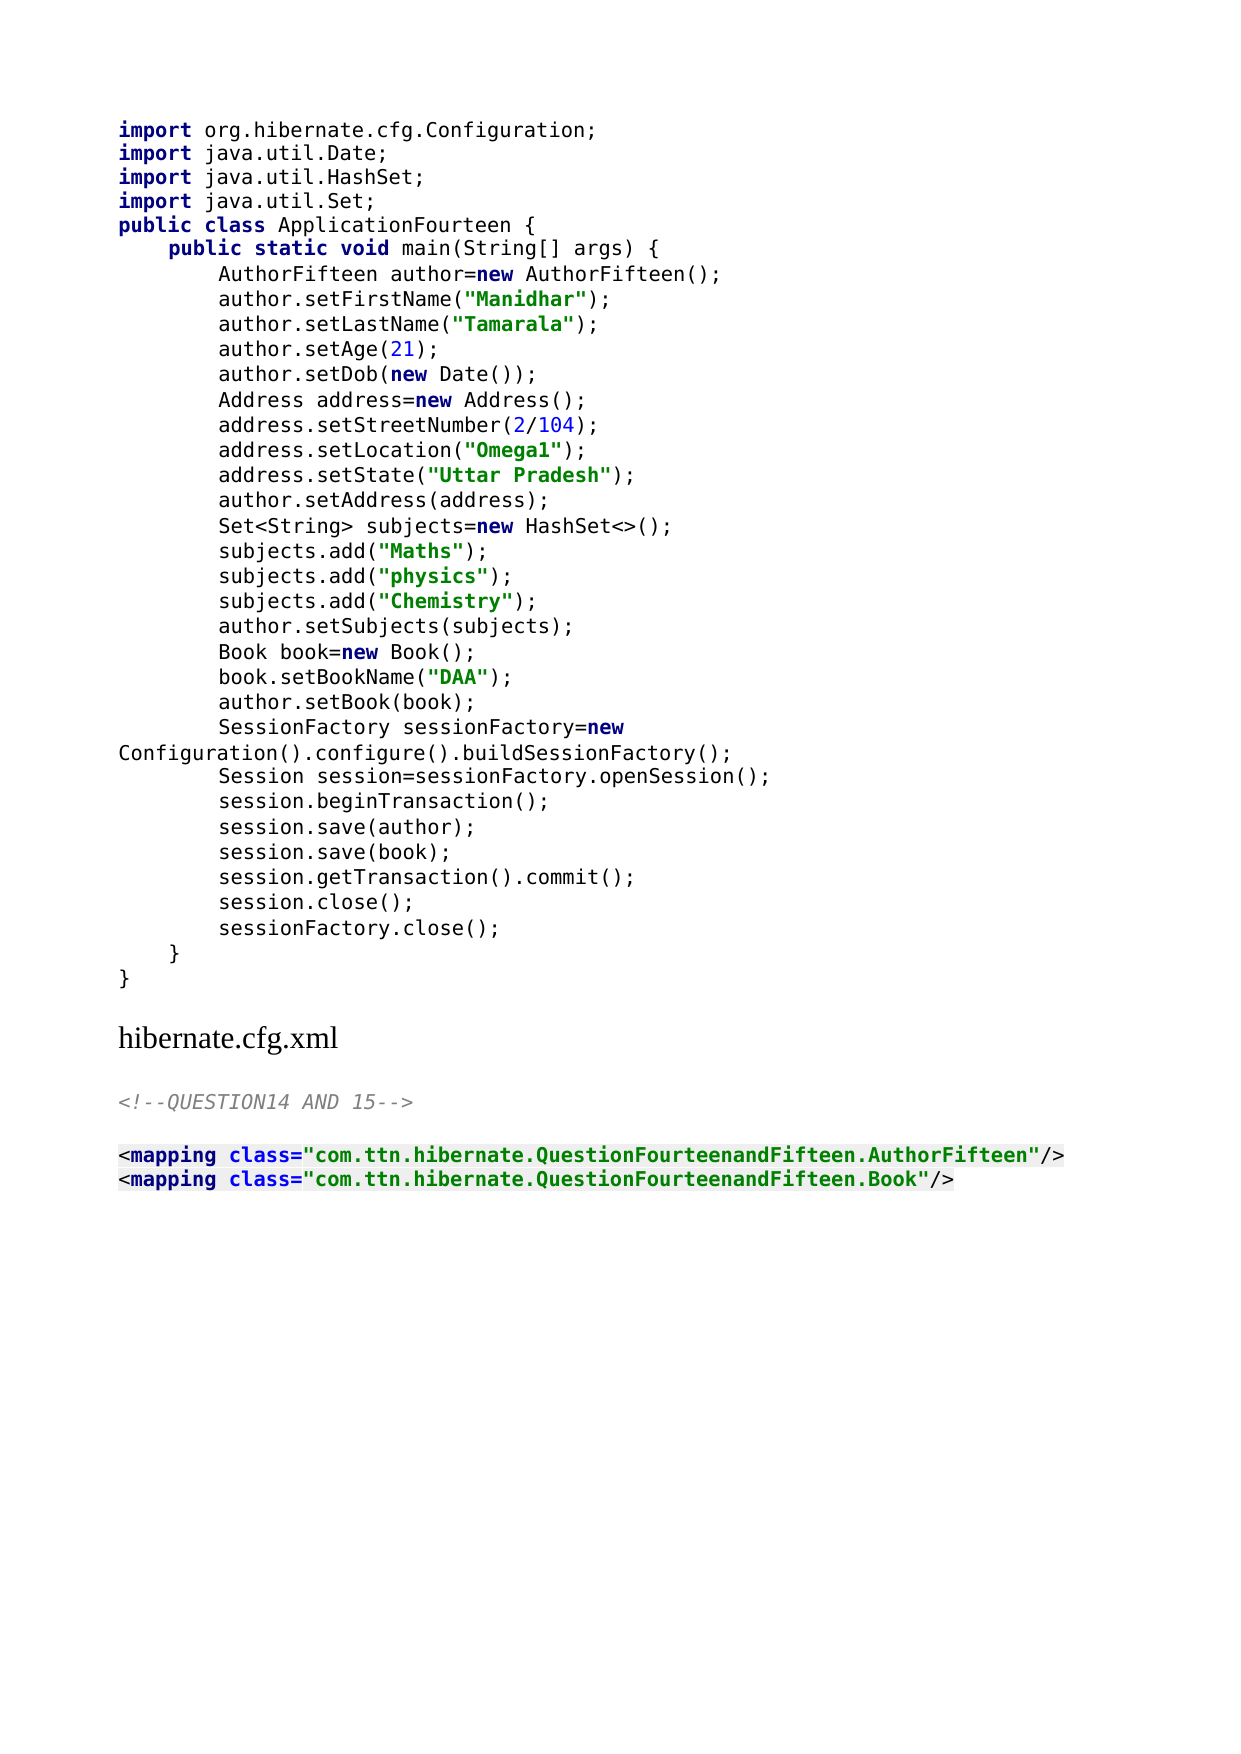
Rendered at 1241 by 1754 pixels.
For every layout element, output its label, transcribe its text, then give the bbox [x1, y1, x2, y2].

text } [118, 941, 1122, 966]
text hibernate.cfg.xml [118, 1020, 1122, 1056]
text Session session=sessionFactory.openSession(); [118, 765, 1122, 790]
text <mapping class="com.ttn.hibernate.QuestionFourteenandFifteen.Book"/> [118, 1167, 1122, 1191]
text subjects.add("Maths"); [118, 539, 1122, 564]
text author.setLastName("Tamarala"); [118, 312, 1122, 338]
text sessionFactory.close(); [118, 916, 1122, 941]
text address.setStreetNumber(2/104); [118, 413, 1122, 438]
text public static void main(String[] args) { [118, 237, 1122, 262]
text import java.util.HashSet; [118, 166, 1122, 189]
text session.getTransaction().commit(); [118, 866, 1122, 891]
text address.setLocation("Omega1"); [118, 438, 1122, 464]
text SessionFactory sessionFactory=new Configuration().configure().buildSessionFactory(); [118, 716, 1122, 765]
text author.setBook(book); [118, 691, 1122, 716]
text session.save(author); [118, 815, 1122, 840]
text } [118, 966, 1122, 990]
text Address address=new Address(); [118, 388, 1122, 413]
text book.setBookName("DAA"); [118, 665, 1122, 691]
text import org.hibernate.cfg.Configuration; [118, 118, 1122, 142]
text Set<String> subjects=new HashSet<>(); [118, 514, 1122, 539]
text session.close(); [118, 891, 1122, 916]
text author.setDob(new Date()); [118, 363, 1122, 388]
text author.setFirstName("Manidhar"); [118, 287, 1122, 312]
text AuthorFifteen author=new AuthorFifteen(); [118, 262, 1122, 287]
text import java.util.Date; [118, 142, 1122, 166]
text Book book=new Book(); [118, 640, 1122, 665]
text session.beginTransaction(); [118, 790, 1122, 815]
text author.setSubjects(subjects); [118, 615, 1122, 640]
text session.save(book); [118, 840, 1122, 866]
text subjects.add("Chemistry"); [118, 590, 1122, 615]
text <mapping class="com.ttn.hibernate.QuestionFourteenandFifteen.AuthorFifteen"/> [118, 1144, 1122, 1167]
text author.setAge(21); [118, 338, 1122, 363]
text public class ApplicationFourteen { [118, 213, 1122, 237]
text import java.util.Set; [118, 189, 1122, 213]
text <!--QUESTION14 AND 15--> [118, 1090, 1122, 1114]
text author.setAddress(address); [118, 489, 1122, 514]
text subjects.add("physics"); [118, 564, 1122, 590]
text address.setState("Uttar Pradesh"); [118, 464, 1122, 489]
